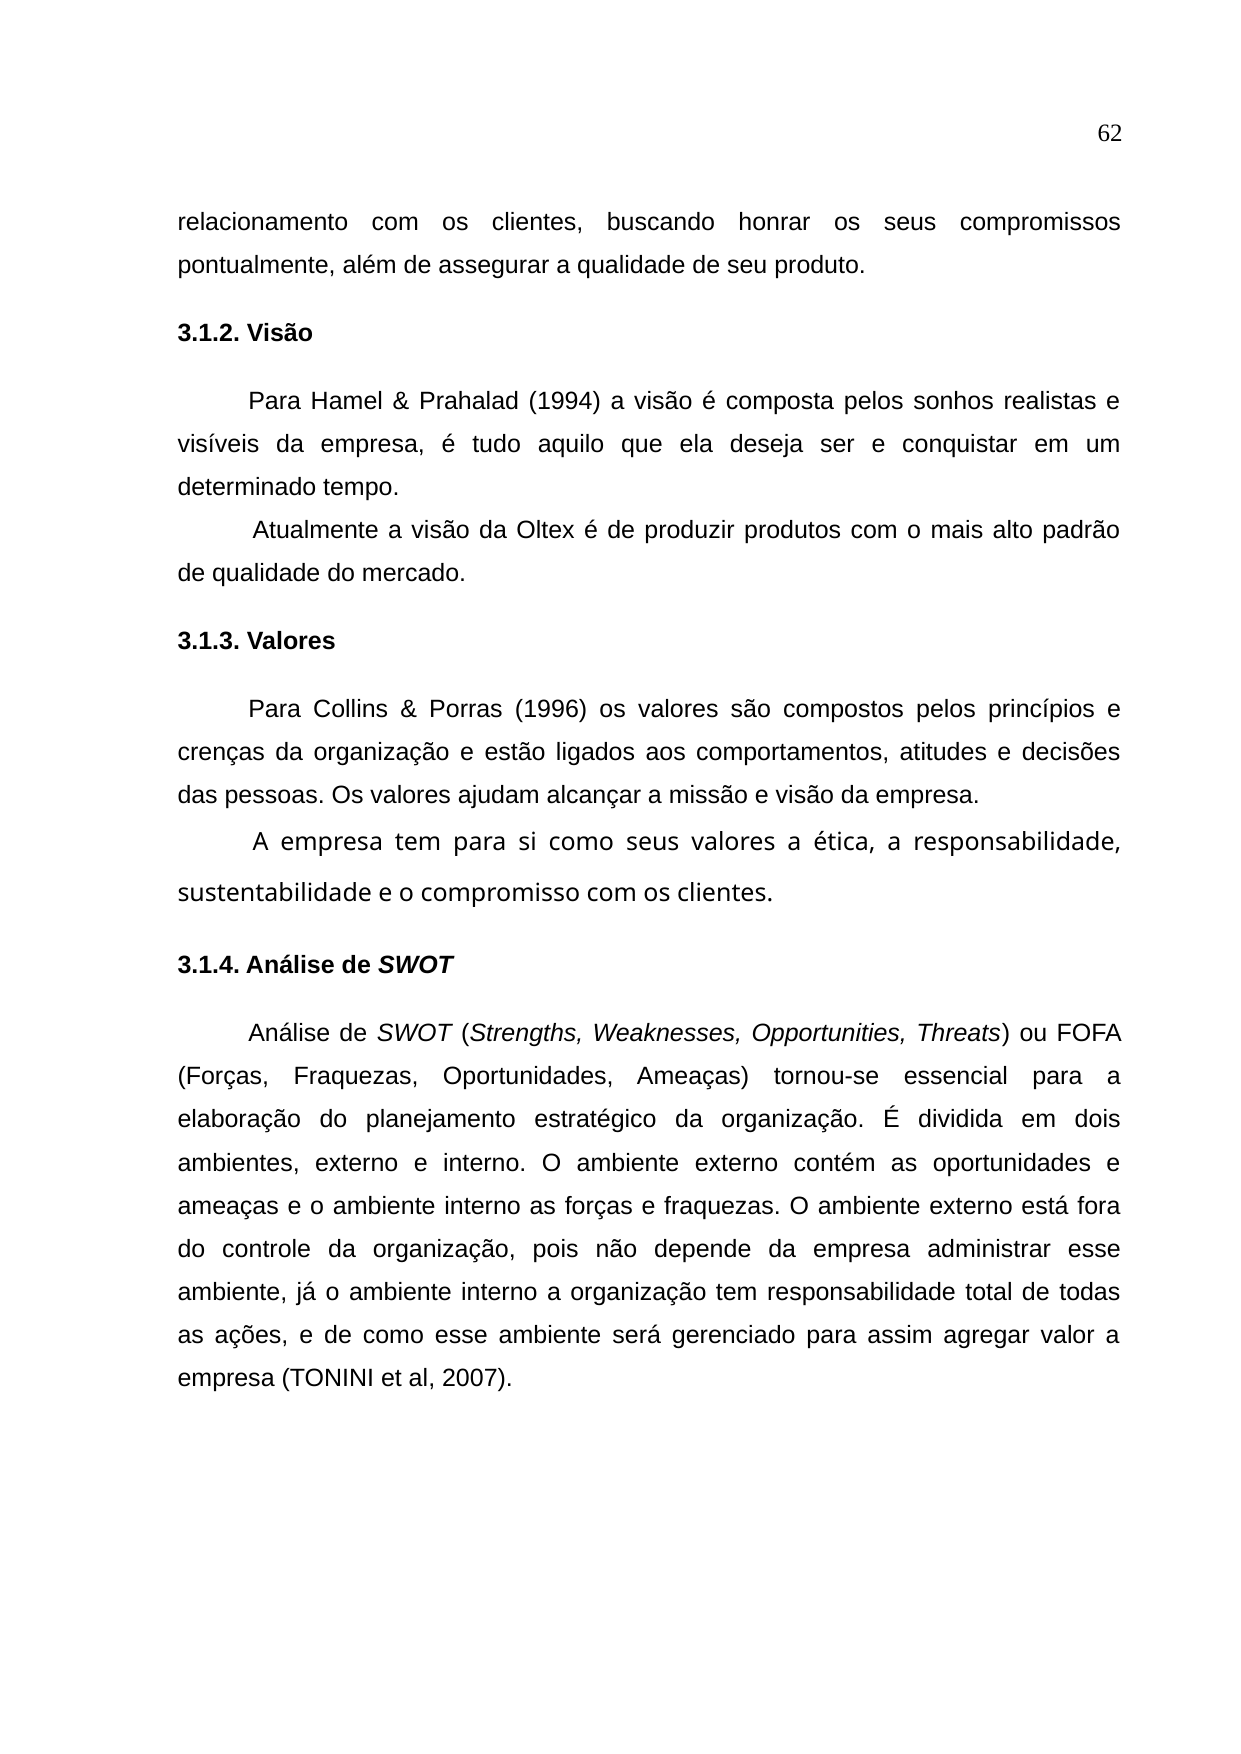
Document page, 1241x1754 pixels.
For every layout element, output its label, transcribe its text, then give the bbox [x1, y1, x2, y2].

text Para Hamel & Prahalad (1994) a visão é composta pelos sonhos realistas e visíveis da empresa, é tudo aquilo que ela deseja ser e conquistar em um determinado tempo. [177, 386, 1122, 501]
text relacionamento com os clientes, buscando honrar os seus compromissos pontualmente, além de assegurar a qualidade de seu produto. [177, 207, 1122, 278]
text Atualmente a visão da Oltex é de produzir produtos com o mais alto padrão de qualidade do mercado. [177, 515, 1122, 587]
text A empresa tem para si como seus valores a ética, a responsabilidade, sustentabilidade e o compromisso com os clientes. [177, 823, 1122, 908]
text Para Collins & Porras (1996) os valores são compostos pelos princípios e crenças da organização e estão ligados aos comportamentos, atitudes e decisões das pessoas. Os valores ajudam alcançar a missão e visão da empresa. [177, 694, 1122, 809]
text Análise de SWOT (Strengths, Weaknesses, Opportunities, Threats) ou FOFA (Forças, Fraquezas, Oportunidades, Ameaças) tornou-se essencial para a elaboração do planejamento estratégico da organização. É dividida em dois ambientes, externo e interno. O ambiente externo contém as oportunidades e ameaças e o ambiente interno as forças e fraquezas. O ambiente externo está fora do controle da organização, pois não depende da empresa administrar esse ambiente, já o ambiente interno a organização tem responsabilidade total de todas as ações, e de como esse ambiente será gerenciado para assim agregar valor a empresa (TONINI et al, 2007). [177, 1018, 1122, 1392]
subtitle 3.1.4. Análise de SWOT [177, 950, 1122, 979]
subtitle 3.1.3. Valores [177, 626, 1122, 655]
subtitle 3.1.2. Visão [177, 318, 1122, 346]
